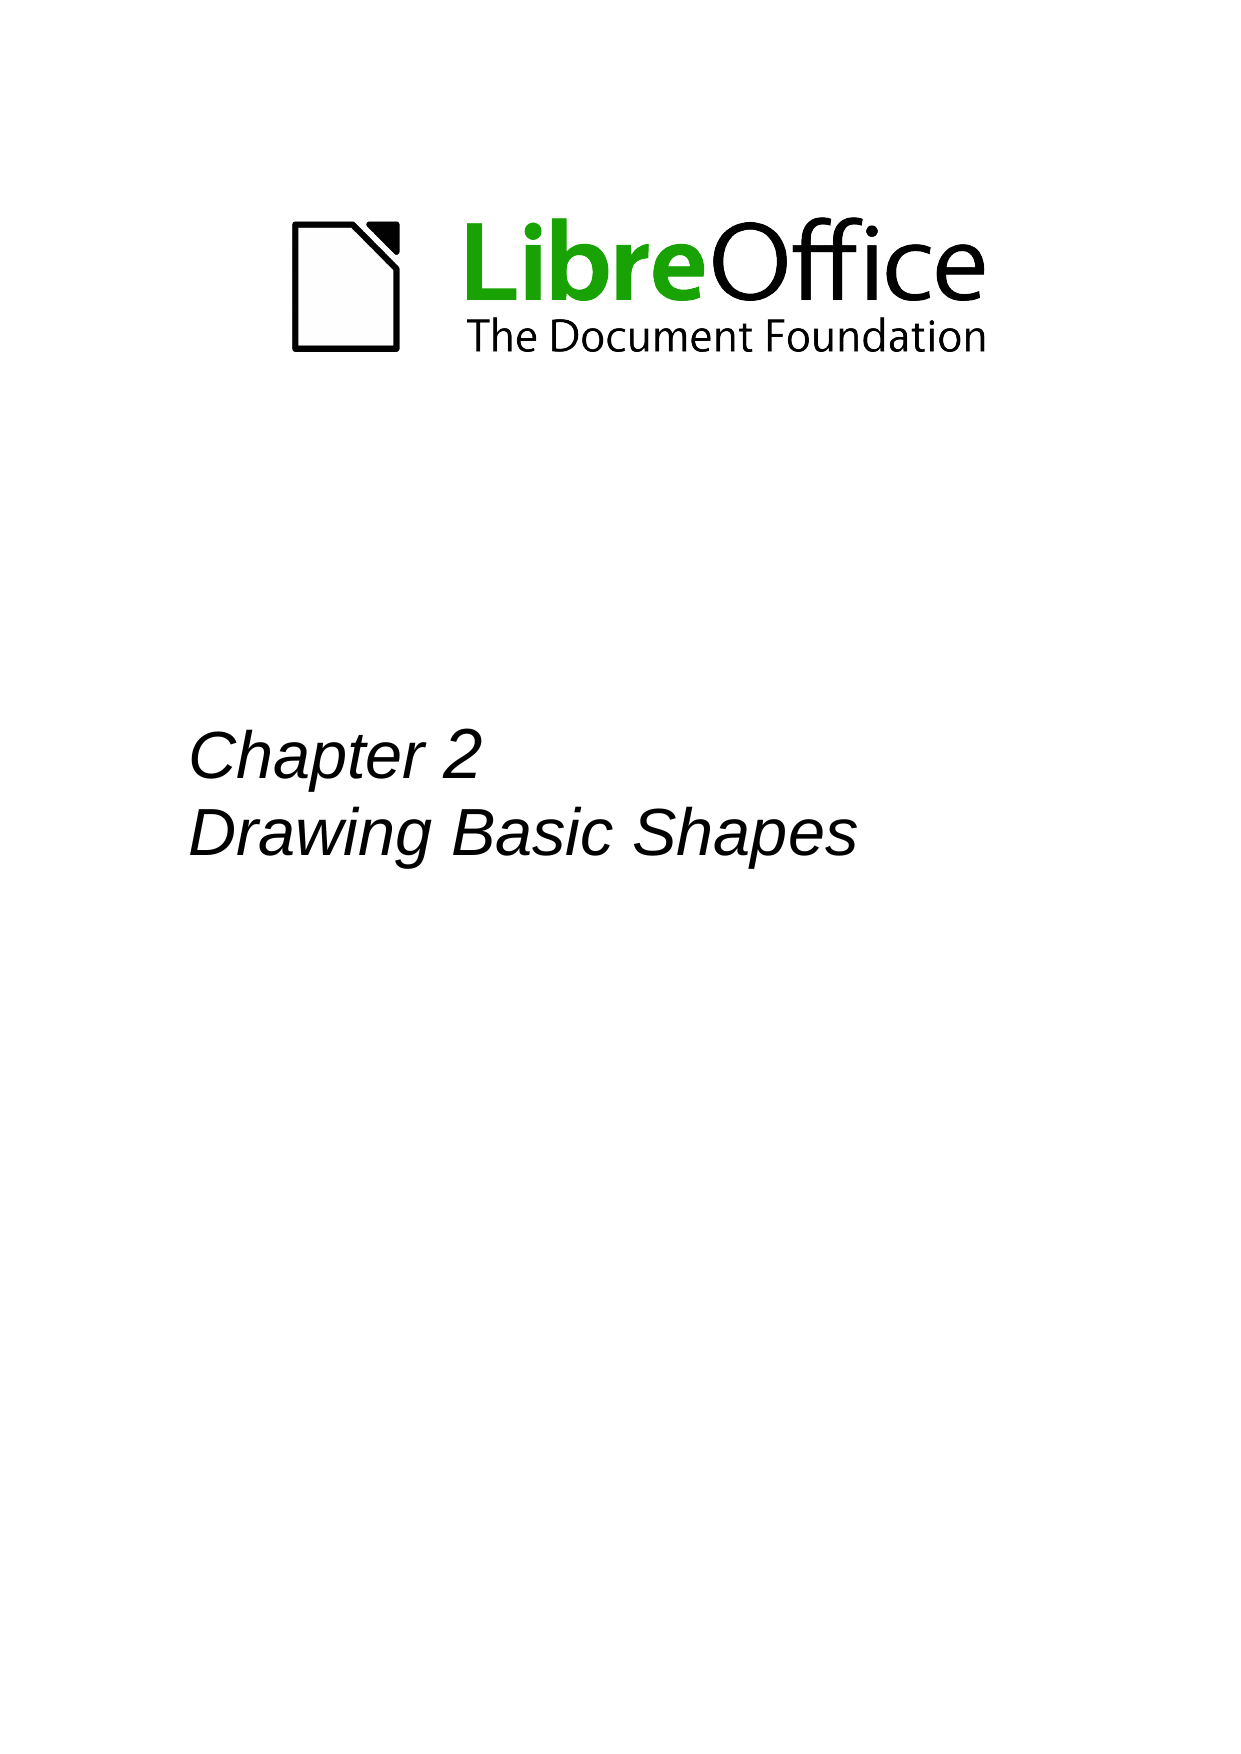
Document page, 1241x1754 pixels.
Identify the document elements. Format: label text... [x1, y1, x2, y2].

picture [250, 186, 1035, 387]
subtitle Chapter 2 Drawing Basic Shapes [188, 712, 1098, 870]
